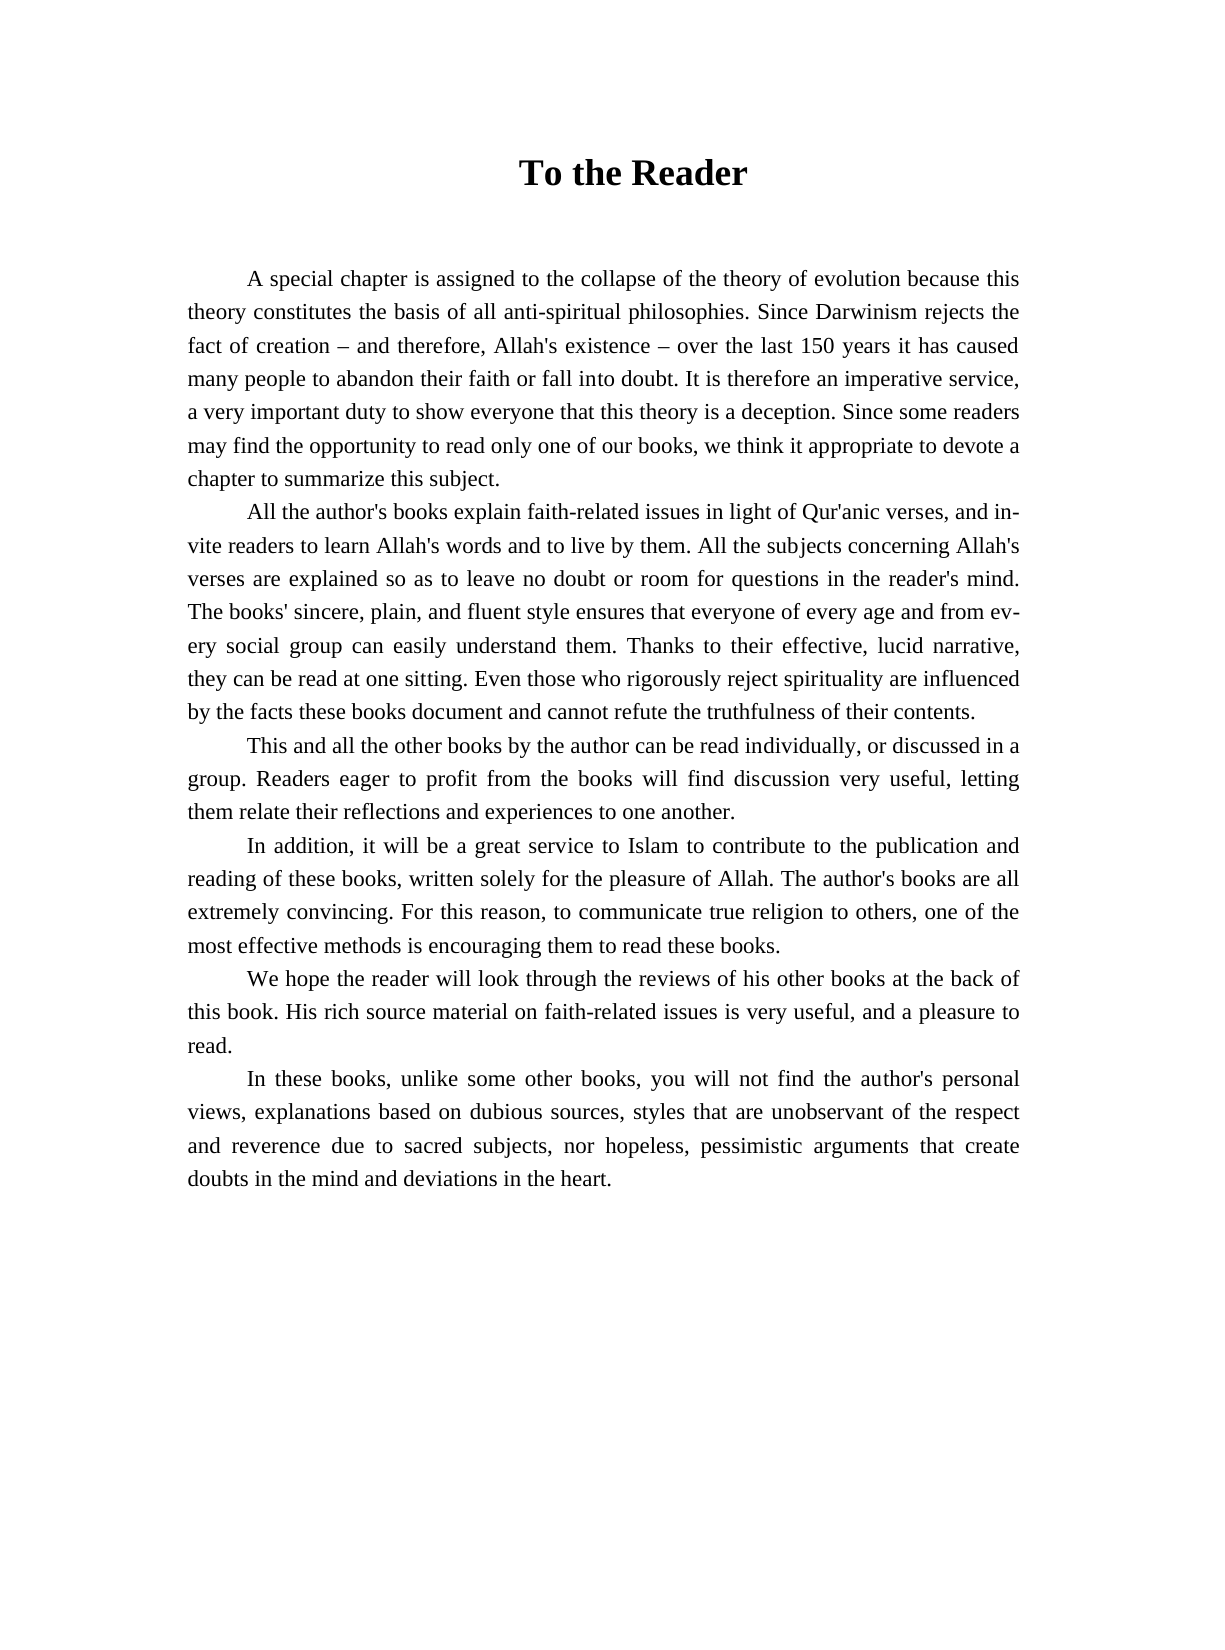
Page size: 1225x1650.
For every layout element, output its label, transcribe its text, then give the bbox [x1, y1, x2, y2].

text This and all the oth­er books by the au­thor can be read in­di­vid­u­al­ly, or dis­cussed in a group. Re­aders ea­ger to prof­it from the books will find dis­cus­sion very use­ful, let­ting them re­late their re­flec­tions and ex­pe­ri­en­ces to one an­oth­er. [187, 726, 1020, 826]
text A spe­cial chap­ter is as­signed to the col­lapse of the the­o­ry of ev­o­lu­tion be­cause this the­o­ry con­sti­tutes the ba­sis of all an­ti-spir­it­u­al phil­os­o­phies. Sin­ce Dar­wi­nism re­jects the fact of cre­a­tion – and there­fore, Allah's ex­is­tence – over the last 150 years it has caused many peo­ple to aban­don their faith or fall in­to doubt. It is there­fore an im­per­a­tive serv­ice, a very im­por­tant du­ty to show ev­ery­one that this the­o­ry is a de­cep­tion. Sin­ce some read­ers may find the opportunity to read on­ly one of our books, we think it ap­pro­pri­ate to de­vote a chap­ter to sum­ma­rize this sub­ject. [187, 260, 1020, 493]
text All the au­thor's books ex­plain faith-re­lat­ed is­sues in light of Qur'anic vers­es, and in­vite read­ers to learn Allah's words and to live by them. All the sub­jects con­cern­ing Allah's vers­es are ex­plained so as to leave no doubt or room for ques­tions in the read­er's mind. The books' sin­cere, plain, and flu­ent style en­sures that ev­ery­one of ev­ery age and from ev­ery so­cial group can eas­i­ly un­der­stand them. Thanks to their ef­fect­ive, lu­cid nar­ra­tive, they can be read at one sit­ting. Even those who rig­or­ous­ly re­ject spir­it­u­al­i­ty are in­flu­enced by the facts these books doc­u­ment and can­not re­fute the truth­ful­ness of their con­tents. [187, 493, 1020, 726]
text To the Reader [187, 150, 1020, 193]
text We hope the read­er will look through the re­views of his oth­er books at the back of this book. His rich source ma­te­ri­al on faith-re­lat­ed is­sues is very use­ful, and a pleas­ure to read. [187, 960, 1020, 1060]
text In ad­di­tion, it will be a great serv­ice to Is­lam to con­trib­ute to the pub­li­ca­tion and read­ing of these books, writ­ten sole­ly for the pleas­ure of Allah. The au­thor's books are all ex­treme­ly con­vin­cing. For this rea­son, to com­mu­ni­cate true re­li­gion to oth­ers, one of the most ef­fect­ive meth­ods is en­cour­ag­ing them to read these books. [187, 826, 1020, 960]
text In these books, un­like some oth­er books, you will not find the au­thor's per­son­al views, ex­pla­na­tions based on du­bi­ous sour­ces, styles that are un­ob­serv­ant of the re­spect and rev­er­ence due to sa­cred sub­jects, nor hope­less, pes­si­mis­tic ar­gu­ments that cre­ate doubts in the mind and de­vi­a­tions in the heart. [187, 1060, 1020, 1193]
